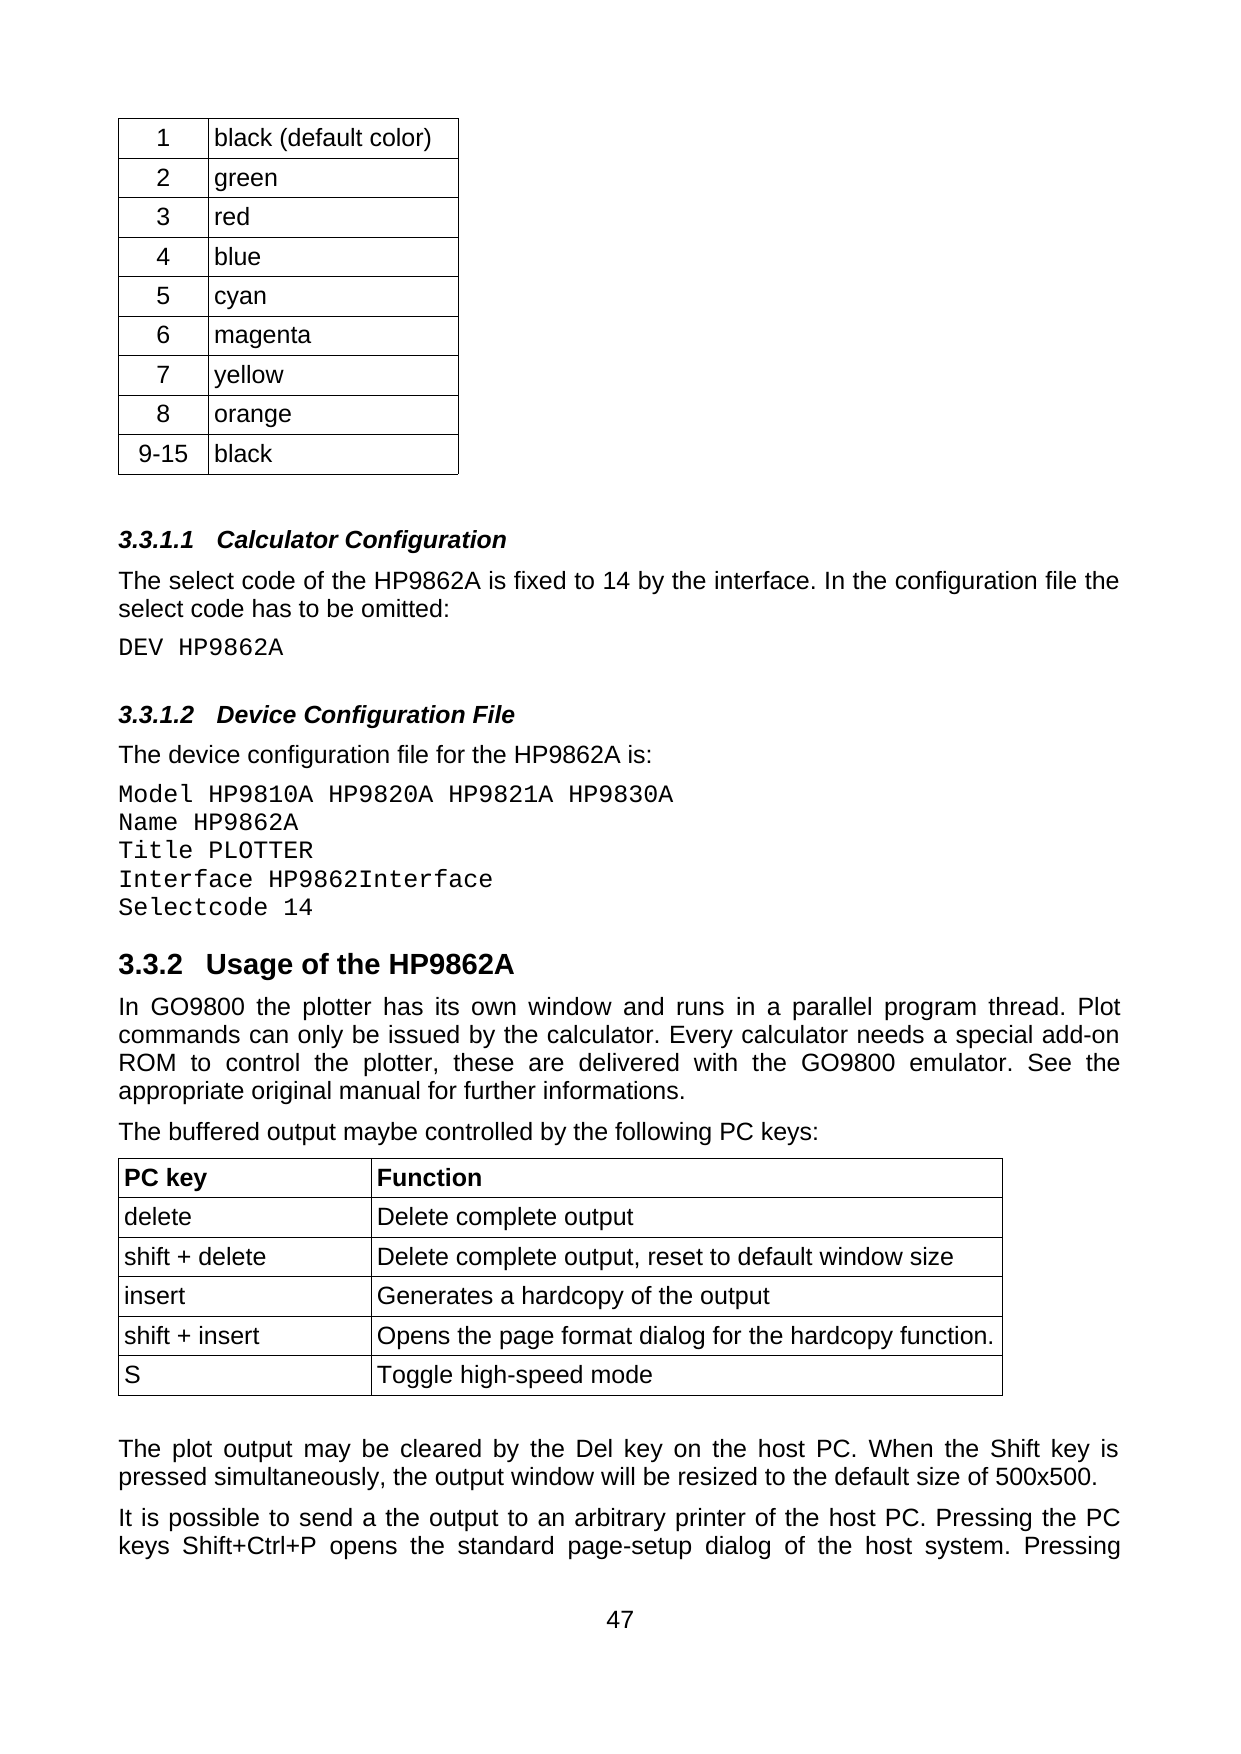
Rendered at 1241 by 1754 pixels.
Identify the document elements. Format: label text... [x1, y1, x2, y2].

table_cell 2 [119, 159, 208, 197]
table_cell S [119, 1356, 371, 1395]
table_cell shift + insert [119, 1317, 371, 1355]
text Title PLOTTER [118, 838, 1122, 866]
subtitle Device Configuration File [118, 701, 1122, 728]
table_cell 6 [119, 317, 208, 355]
table_cell 3 [119, 198, 208, 237]
table_cell magenta [209, 317, 458, 355]
text Name HP9862A [118, 810, 1122, 838]
table_cell Delete complete output [372, 1198, 1002, 1237]
table_cell green [209, 159, 458, 197]
table_cell Generates a hardcopy of the output [372, 1277, 1002, 1316]
text It is possible to send a the output to an arbitrary printer of the host PC. Pressing the PC keys Shift+Ctrl+P opens the standard page-setup dialog of the host system. Pressing [118, 1503, 1122, 1559]
table_cell black [209, 435, 458, 473]
table_cell orange [209, 396, 458, 434]
table_header 1 [119, 119, 208, 158]
table_cell cyan [209, 277, 458, 316]
table_cell Opens the page format dialog for the hardcopy function. [372, 1317, 1002, 1355]
table_cell 5 [119, 277, 208, 316]
text Model HP9810A HP9820A HP9821A HP9830A [118, 781, 1122, 810]
table_cell yellow [209, 356, 458, 394]
table_cell 8 [119, 396, 208, 434]
text In GO9800 the plotter has its own window and runs in a parallel program thread. Plot commands can only be issued by the calculator. Every calculator needs a special add-on ROM to control the plotter, these are delivered with the GO9800 emulator. See the appropriate original manual for further informations. [118, 993, 1122, 1105]
table_cell delete [119, 1198, 371, 1237]
subtitle Calculator Configuration [118, 526, 1122, 554]
table_header Function [372, 1159, 1002, 1197]
text The select code of the HP9862A is fixed to 14 by the interface. In the configuration file the select code has to be omitted: [118, 567, 1122, 622]
table_cell Delete complete output, reset to default window size [372, 1238, 1002, 1276]
table_cell 7 [119, 356, 208, 394]
table_header PC key [119, 1159, 371, 1197]
text Interface HP9862Interface [118, 866, 1122, 895]
table_cell 4 [119, 238, 208, 276]
table_header black (default color) [209, 119, 458, 158]
table_cell shift + delete [119, 1238, 371, 1276]
text Selectcode 14 [118, 895, 1122, 923]
table_cell 9-15 [119, 435, 208, 473]
text The buffered output maybe controlled by the following PC keys: [118, 1117, 1122, 1145]
table_cell red [209, 198, 458, 237]
text The plot output may be cleared by the Del key on the host PC. When the Shift key is pressed simultaneously, the output window will be resized to the default size of 500x500. [118, 1435, 1122, 1491]
text DEV HP9862A [118, 635, 1122, 663]
text The device configuration file for the HP9862A is: [118, 741, 1122, 769]
subtitle Usage of the HP9862A [118, 948, 1122, 981]
table_cell insert [119, 1277, 371, 1316]
table_cell Toggle high-speed mode [372, 1356, 1002, 1395]
table_cell blue [209, 238, 458, 276]
